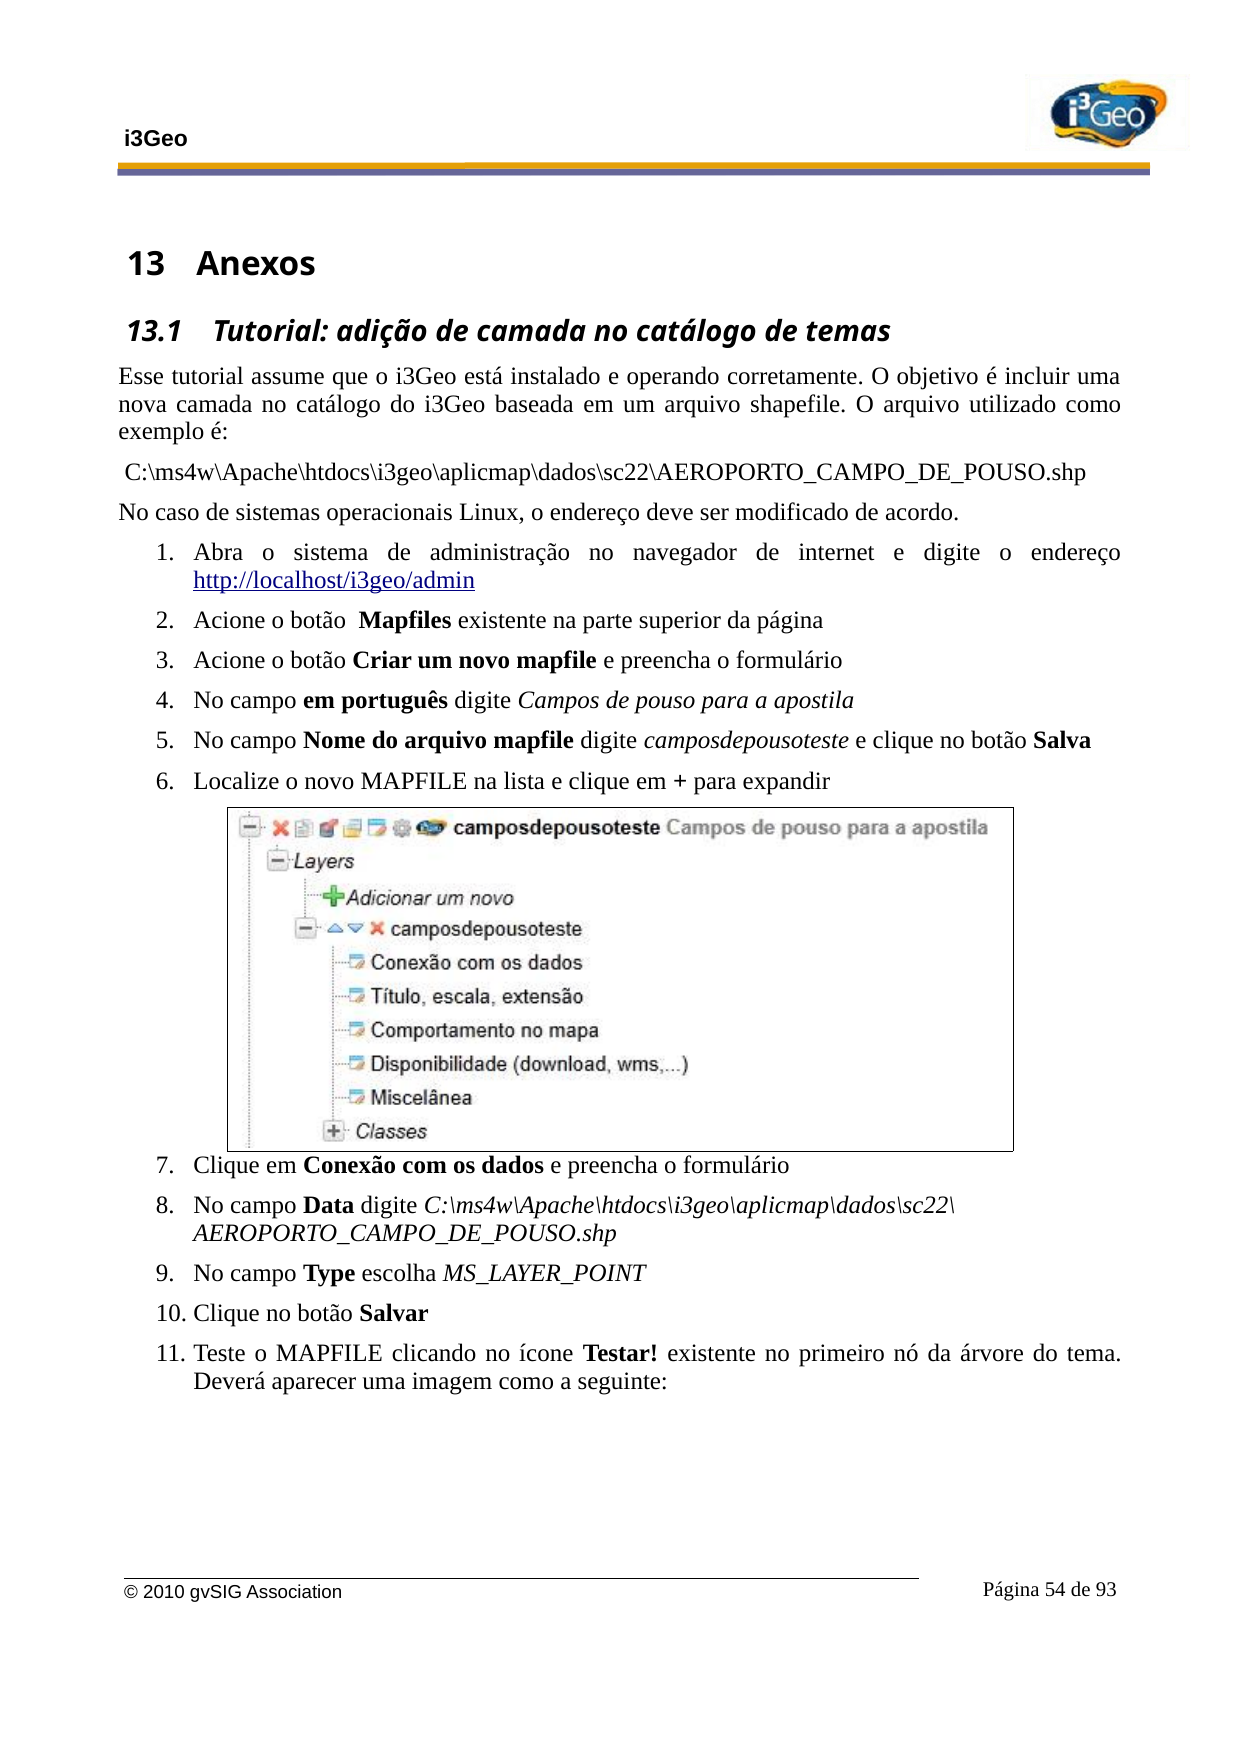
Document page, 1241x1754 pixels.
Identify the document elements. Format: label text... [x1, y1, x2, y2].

list Clique em Conexão com os dados e preencha o formulário [156, 807, 1122, 1178]
list Abra o sistema de administração no navegador de internet e digite o endereço http://localhost/i3geo/admin [156, 538, 1122, 593]
list Localize o novo MAPFILE na lista e clique em + para expandir [156, 767, 1122, 794]
text No caso de sistemas operacionais Linux, o endereço deve ser modificado de acordo. [118, 498, 1122, 526]
list No campo Type escolha MS_LAYER_POINT [156, 1259, 1122, 1287]
subtitle Anexos [118, 239, 1122, 285]
list No campo em português digite Campos de pouso para a apostila [156, 686, 1122, 714]
list Acione o botão Criar um novo mapfile e preencha o formulário [156, 646, 1122, 674]
list No campo Nome do arquivo mapfile digite camposdepousoteste e clique no botão Salva [156, 727, 1122, 754]
picture [230, 810, 1011, 1148]
list Teste o MAPFILE clicando no ícone Testar! existente no primeiro nó da árvore do tema. Deverá aparecer uma imagem como a seguinte: [156, 1339, 1122, 1395]
subtitle Tutorial: adição de camada no catálogo de temas [118, 310, 1122, 349]
list No campo Data digite C:\ms4w\Apache\htdocs\i3geo\aplicmap\dados\sc22\AEROPORTO_CAMPO_DE_POUSO.shp [156, 1191, 1122, 1246]
list Acione o botão Mapfiles existente na parte superior da página [156, 606, 1122, 634]
text Esse tutorial assume que o i3Geo está instalado e operando corretamente. O objetivo é incluir uma nova camada no catálogo do i3Geo baseada em um arquivo shapefile. O arquivo utilizado como exemplo é: [118, 362, 1122, 445]
list Clique no botão Salvar [156, 1299, 1122, 1327]
text C:\ms4w\Apache\htdocs\i3geo\aplicmap\dados\sc22\AEROPORTO_CAMPO_DE_POUSO.shp [118, 458, 1122, 485]
picture [1025, 74, 1191, 151]
